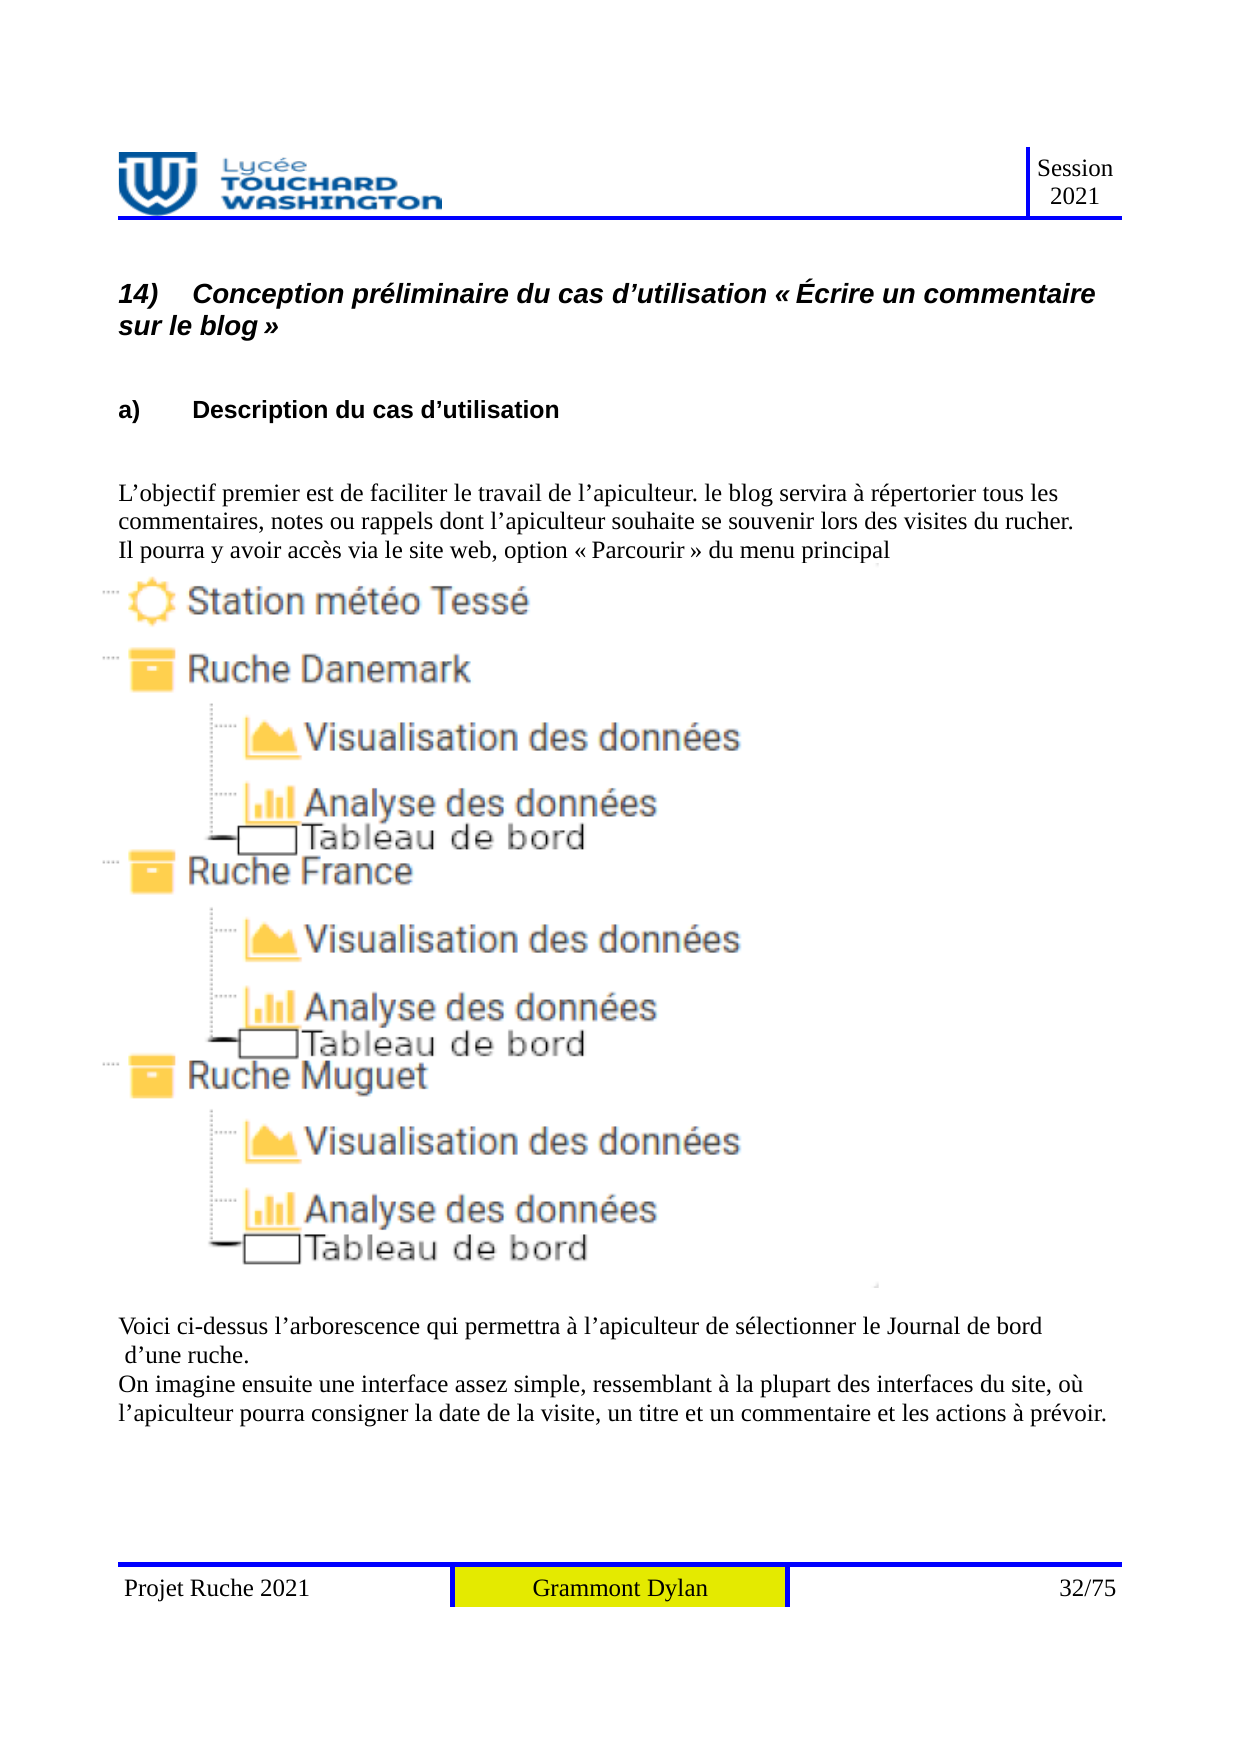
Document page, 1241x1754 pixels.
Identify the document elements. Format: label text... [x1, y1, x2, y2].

subtitle Description du cas d’utilisation [118, 395, 1122, 424]
picture [102, 563, 879, 1288]
text L’objectif premier est de faciliter le travail de l’apiculteur. le blog servira à répertorier tous les commentaires, notes ou rappels dont l’apiculteur souhaite se souvenir lors des visites du rucher. [118, 478, 1122, 535]
text On imagine ensuite une interface assez simple, ressemblant à la plupart des interfaces du site, où l’apiculteur pourra consigner la date de la visite, un titre et un commentaire et les actions à prévoir. [118, 1369, 1122, 1426]
text Il pourra y avoir accès via le site web, option « Parcourir » du menu principal [118, 535, 1122, 564]
text Voici ci-dessus l’arborescence qui permettra à l’apiculteur de sélectionner le Journal de bord [118, 1311, 1122, 1340]
text d’une ruche. [118, 1340, 1122, 1369]
picture [118, 152, 442, 216]
subtitle Conception préliminaire du cas d’utilisation « Écrire un commentaire sur le blog » [118, 278, 1122, 342]
